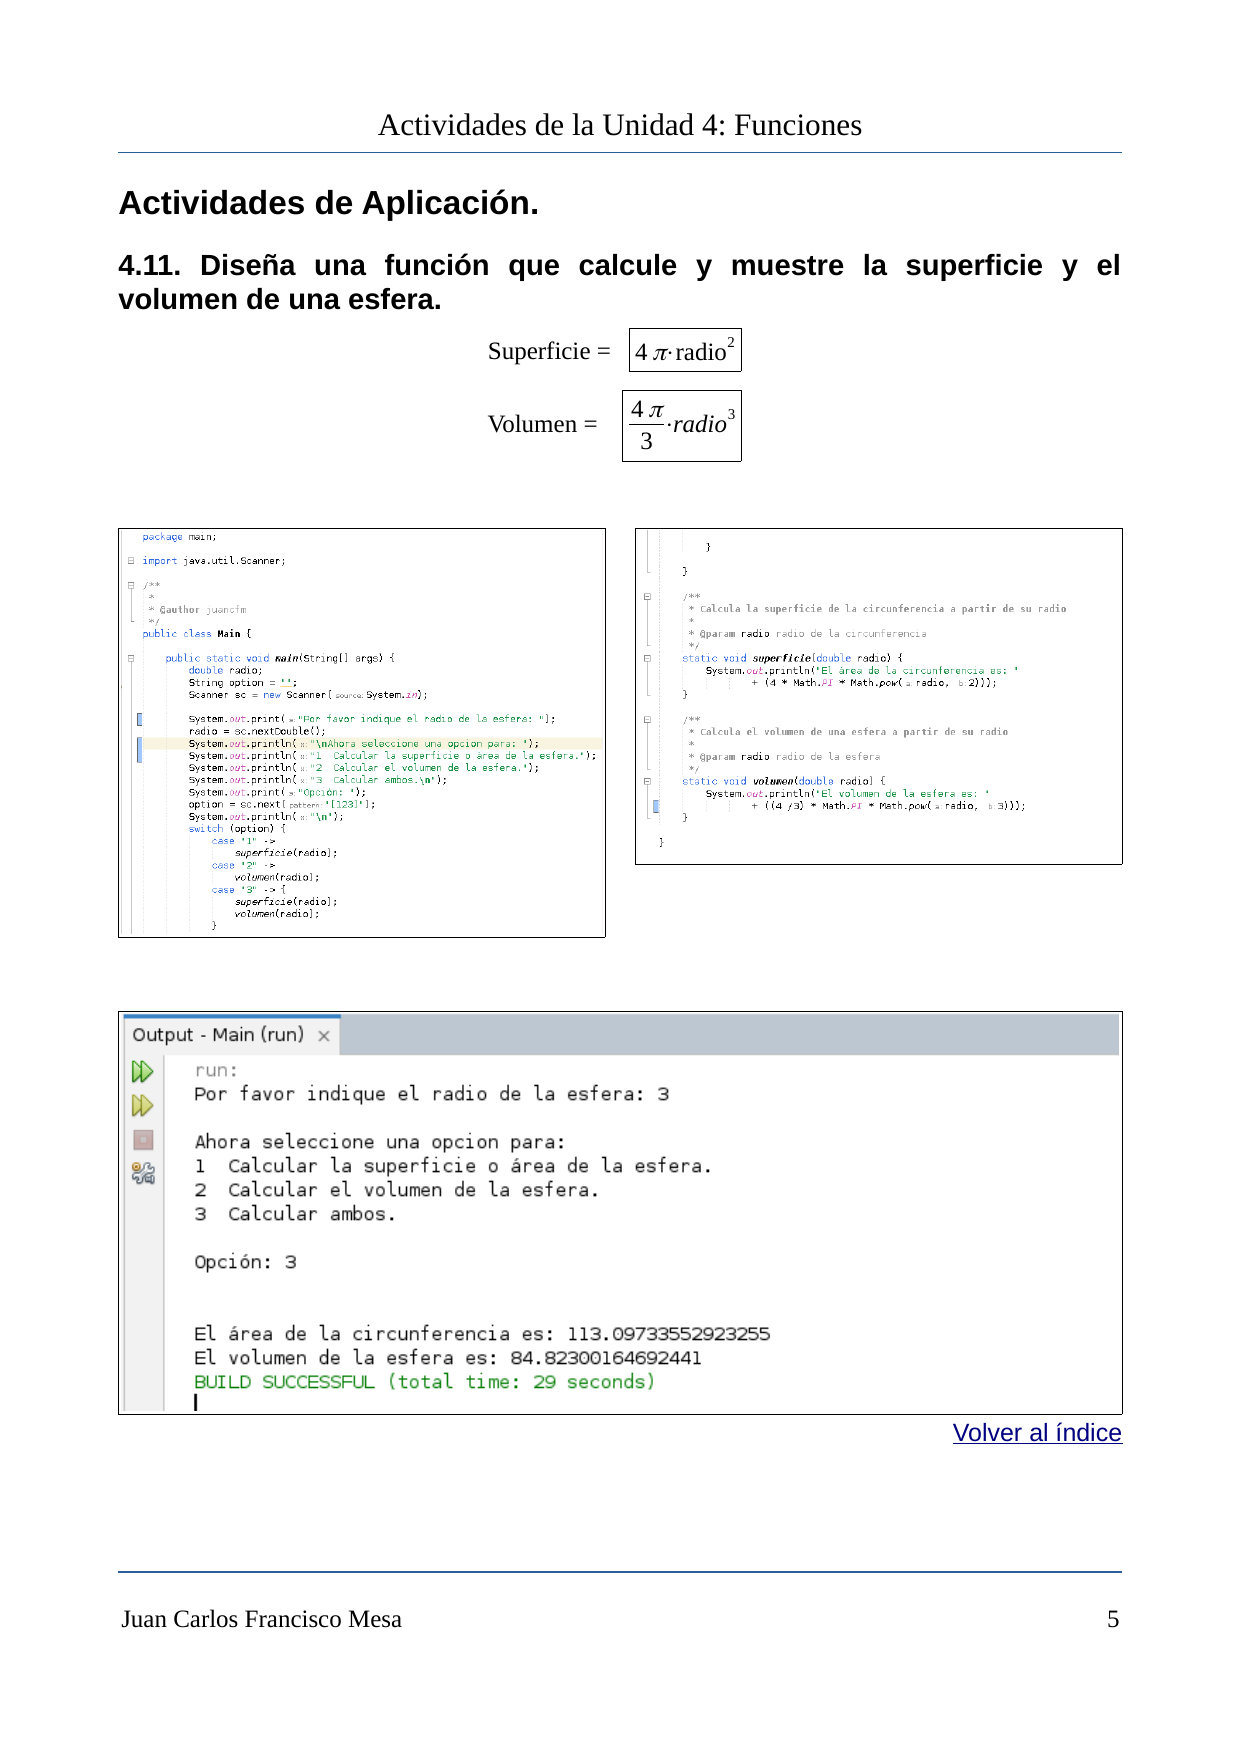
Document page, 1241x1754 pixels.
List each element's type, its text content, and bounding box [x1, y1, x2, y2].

text Superficie = [118, 328, 629, 371]
text Volumen = [742, 390, 1122, 461]
picture [121, 1013, 1119, 1411]
text Volumen = [623, 391, 741, 461]
text [119, 1012, 1122, 1414]
picture [121, 530, 603, 934]
subtitle Actividades de Aplicación. [118, 183, 1122, 221]
text Superficie = [630, 329, 741, 371]
text Superficie = [742, 328, 1122, 371]
picture [637, 530, 1119, 861]
text Volumen = [118, 390, 622, 461]
subtitle 4.11. Diseña una función que calcule y muestre la superficie y el volumen de una esfera. [118, 248, 1122, 315]
text Volver al índice [118, 1415, 1122, 1447]
